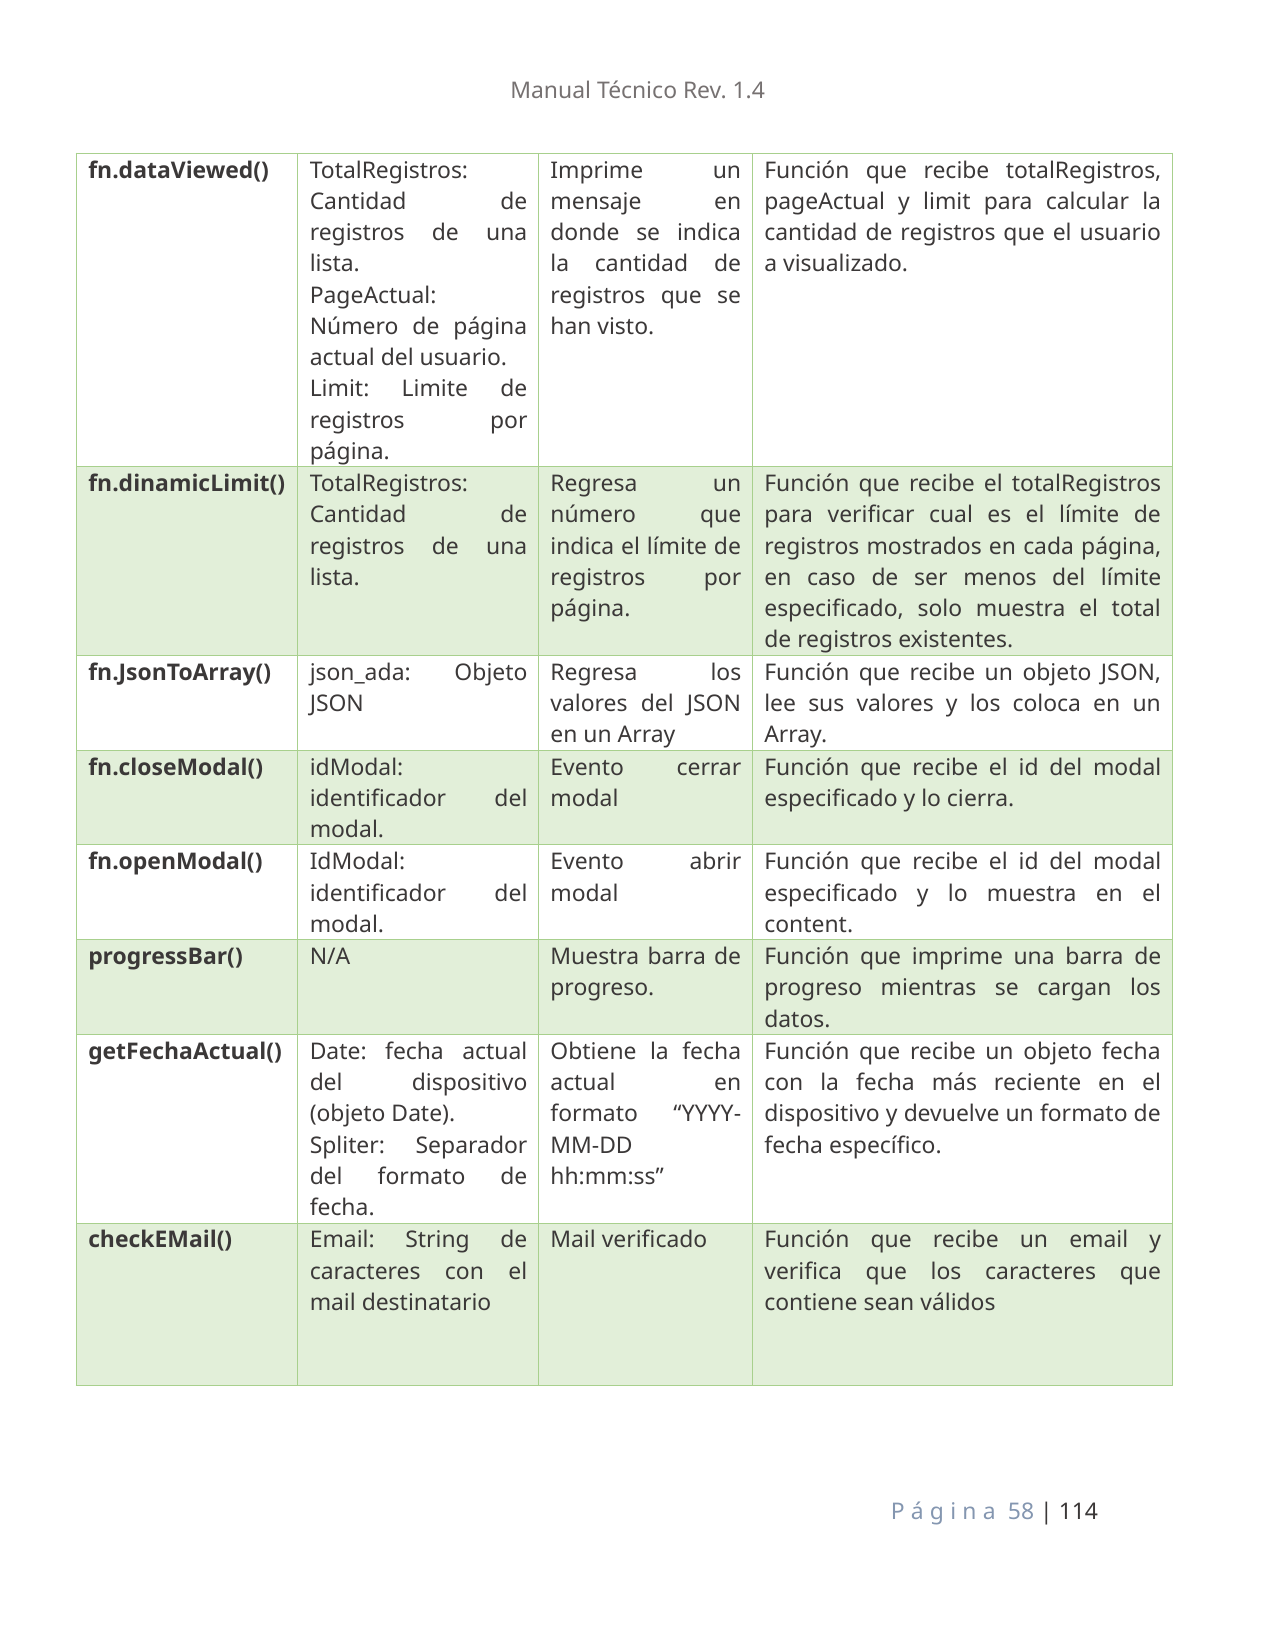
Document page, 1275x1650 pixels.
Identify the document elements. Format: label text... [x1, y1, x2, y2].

table_cell Evento cerrar modal [539, 751, 752, 844]
table_cell Regresa un número que indica el límite de registros por página. [539, 467, 752, 655]
table_cell fn.closeModal() [77, 751, 297, 844]
table_cell Muestra barra de progreso. [539, 940, 752, 1034]
table_cell idModal: identificador del modal. [298, 751, 538, 844]
table_cell Regresa los valores del JSON en un Array [539, 656, 752, 749]
table_cell Evento abrir modal [539, 845, 752, 939]
table_cell Función que recibe un email y verifica que los caracteres que contiene sean válidos [753, 1224, 1172, 1385]
table_cell checkEMail() [77, 1224, 297, 1385]
table_cell Función que recibe el id del modal especificado y lo cierra. [753, 751, 1172, 844]
table_cell Función que imprime una barra de progreso mientras se cargan los datos. [753, 940, 1172, 1034]
table_cell fn.dinamicLimit() [77, 467, 297, 655]
table_cell progressBar() [77, 940, 297, 1034]
table_cell Imprime un mensaje en donde se indica la cantidad de registros que se han visto. [539, 154, 752, 466]
table_cell Email: String de caracteres con el mail destinatario [298, 1224, 538, 1385]
table_cell fn.dataViewed() [77, 154, 297, 466]
table_cell Función que recibe el id del modal especificado y lo muestra en el content. [753, 845, 1172, 939]
table_cell N/A [298, 940, 538, 1034]
table_cell Date: fecha actual del dispositivo (objeto Date). Spliter: Separador del formato de fecha. [298, 1035, 538, 1222]
table_cell Mail verificado [539, 1224, 752, 1385]
table_cell Función que recibe el totalRegistros para verificar cual es el límite de registros mostrados en cada página, en caso de ser menos del límite especificado, solo muestra el total de registros existentes. [753, 467, 1172, 655]
table_cell getFechaActual() [77, 1035, 297, 1222]
table_cell TotalRegistros: Cantidad de registros de una lista. [298, 467, 538, 655]
table_cell TotalRegistros: Cantidad de registros de una lista. PageActual: Número de página actual del usuario. Limit: Limite de registros por página. [298, 154, 538, 466]
table_cell Función que recibe un objeto JSON, lee sus valores y los coloca en un Array. [753, 656, 1172, 749]
table_cell Función que recibe totalRegistros, pageActual y limit para calcular la cantidad de registros que el usuario a visualizado. [753, 154, 1172, 466]
table_cell Obtiene la fecha actual en formato “YYYY-MM-DD hh:mm:ss” [539, 1035, 752, 1222]
table_cell json_ada: Objeto JSON [298, 656, 538, 749]
table_cell Función que recibe un objeto fecha con la fecha más reciente en el dispositivo y devuelve un formato de fecha específico. [753, 1035, 1172, 1222]
table_cell IdModal: identificador del modal. [298, 845, 538, 939]
table_cell fn.JsonToArray() [77, 656, 297, 749]
table_cell fn.openModal() [77, 845, 297, 939]
